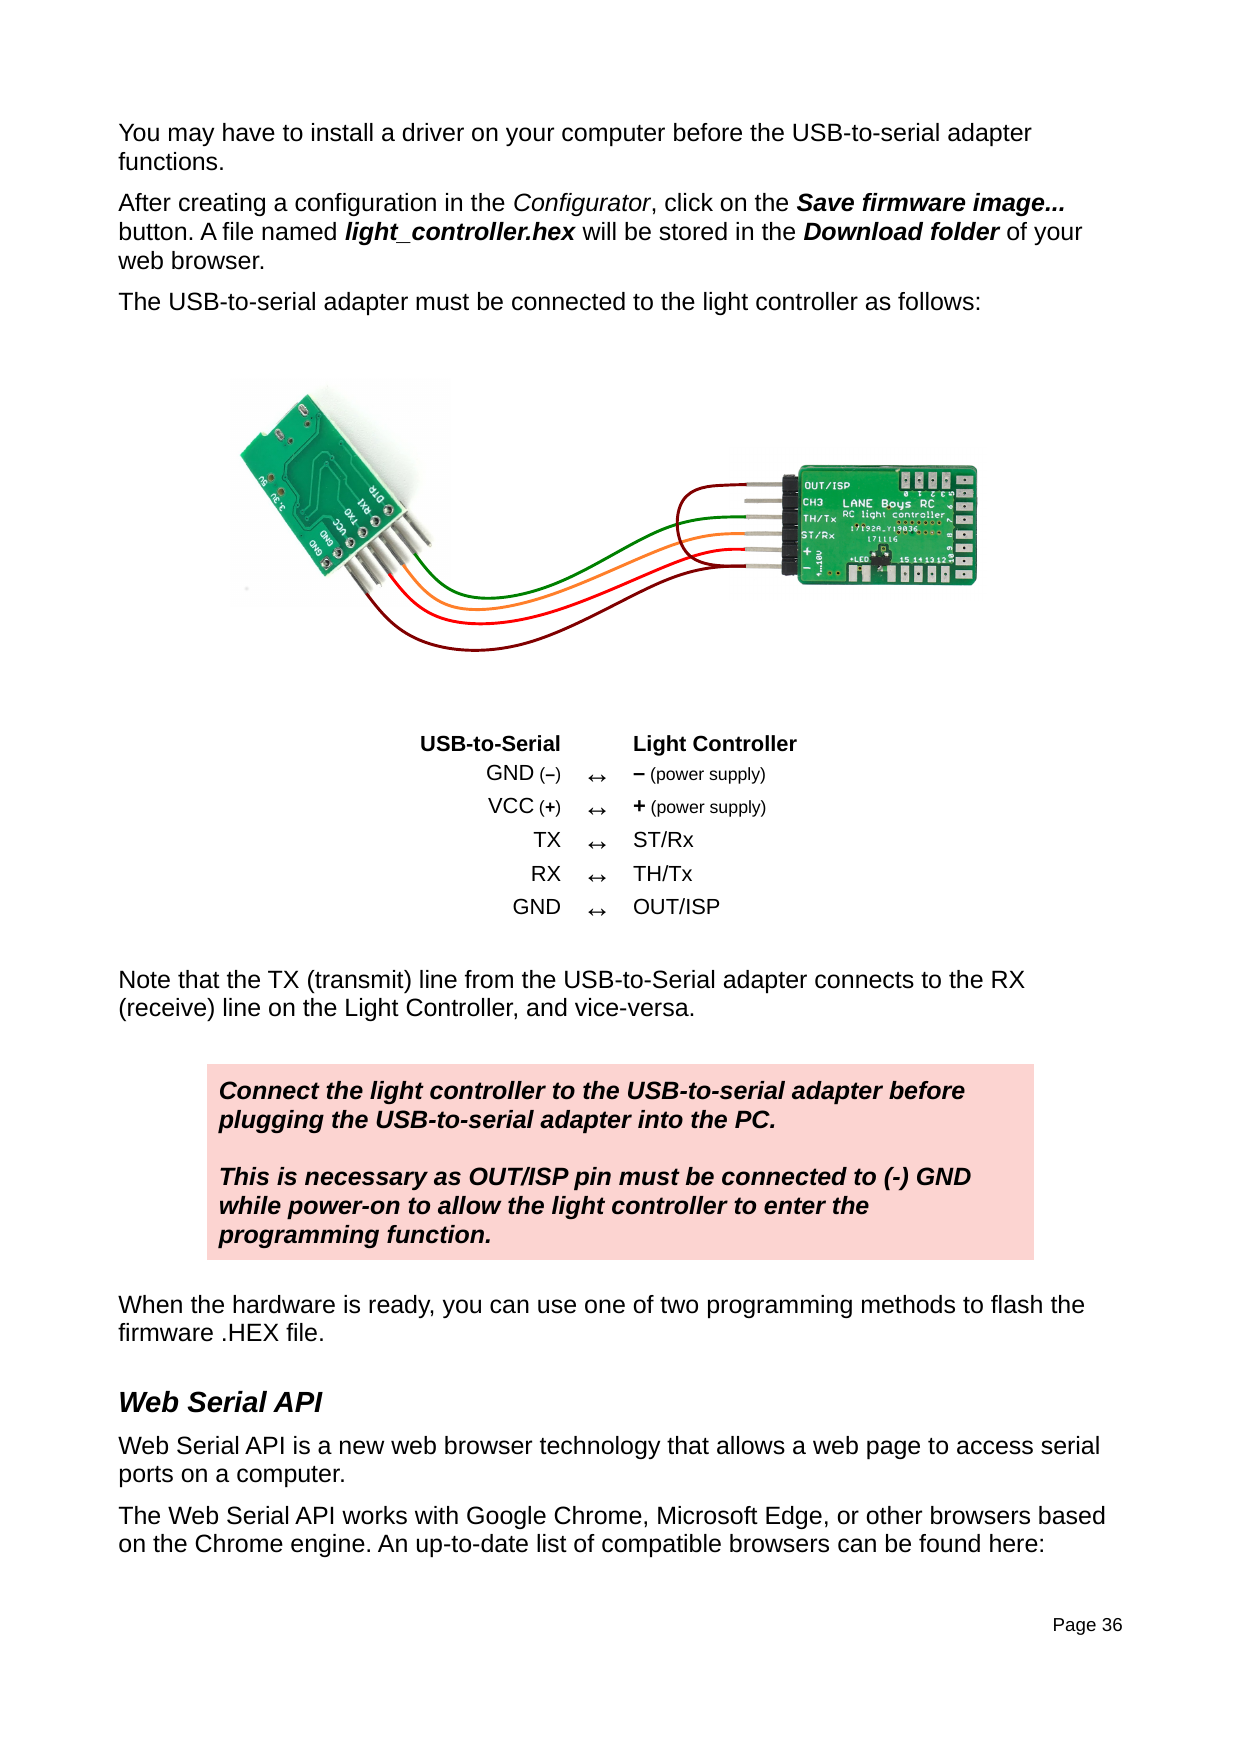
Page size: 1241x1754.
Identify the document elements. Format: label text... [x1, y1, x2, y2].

table_cell ↔ [561, 789, 633, 823]
subtitle Web Serial API [118, 1384, 1122, 1418]
table_header [561, 730, 633, 756]
table_cell + (power supply) [633, 789, 931, 823]
text The USB-to-serial adapter must be connected to the light controller as follows: [118, 287, 1122, 316]
table_cell RX [299, 856, 561, 890]
table_cell GND (–) [299, 756, 561, 789]
text When the hardware is ready, you can use one of two programming methods to flash the firmware .HEX file. [118, 1289, 1122, 1347]
table_cell VCC (+) [299, 789, 561, 823]
table_cell – (power supply) [633, 756, 931, 789]
table_cell ↔ [561, 890, 633, 923]
table_header Light Controller [633, 730, 931, 756]
text The Web Serial API works with Google Chrome, Microsoft Edge, or other browsers based on the Chrome engine. An up-to-date list of compatible browsers can be found here: [118, 1501, 1122, 1558]
table_cell ↔ [561, 856, 633, 890]
table_cell TX [299, 823, 561, 856]
table_cell OUT/ISP [633, 890, 931, 923]
text Note that the TX (transmit) line from the USB-to-Serial adapter connects to the RX (receive) line on the Light Controller, and vice-versa. [118, 964, 1122, 1022]
text Web Serial API is a new web browser technology that allows a web page to access serial ports on a computer. [118, 1431, 1122, 1488]
table_cell TH/Tx [633, 856, 931, 890]
table_cell GND [299, 890, 561, 923]
text Connect the light controller to the USB-to-serial adapter before plugging the USB-to-serial adapter into the PC. [207, 1064, 1034, 1133]
text After creating a configuration in the Configurator, click on the Save firmware image... button. A file named light_controller.hex will be stored in the Download folder of your web browser. [118, 188, 1122, 274]
table_cell ↔ [561, 823, 633, 856]
table_header USB-to-Serial [299, 730, 561, 756]
text This is necessary as OUT/ISP pin must be connected to (-) GND while power-on to allow the light controller to enter the programming function. [207, 1162, 1034, 1260]
table_cell ↔ [561, 756, 633, 789]
text You may have to install a driver on your computer before the USB-to-serial adapter functions. [118, 118, 1122, 176]
table_cell ST/Rx [633, 823, 931, 856]
